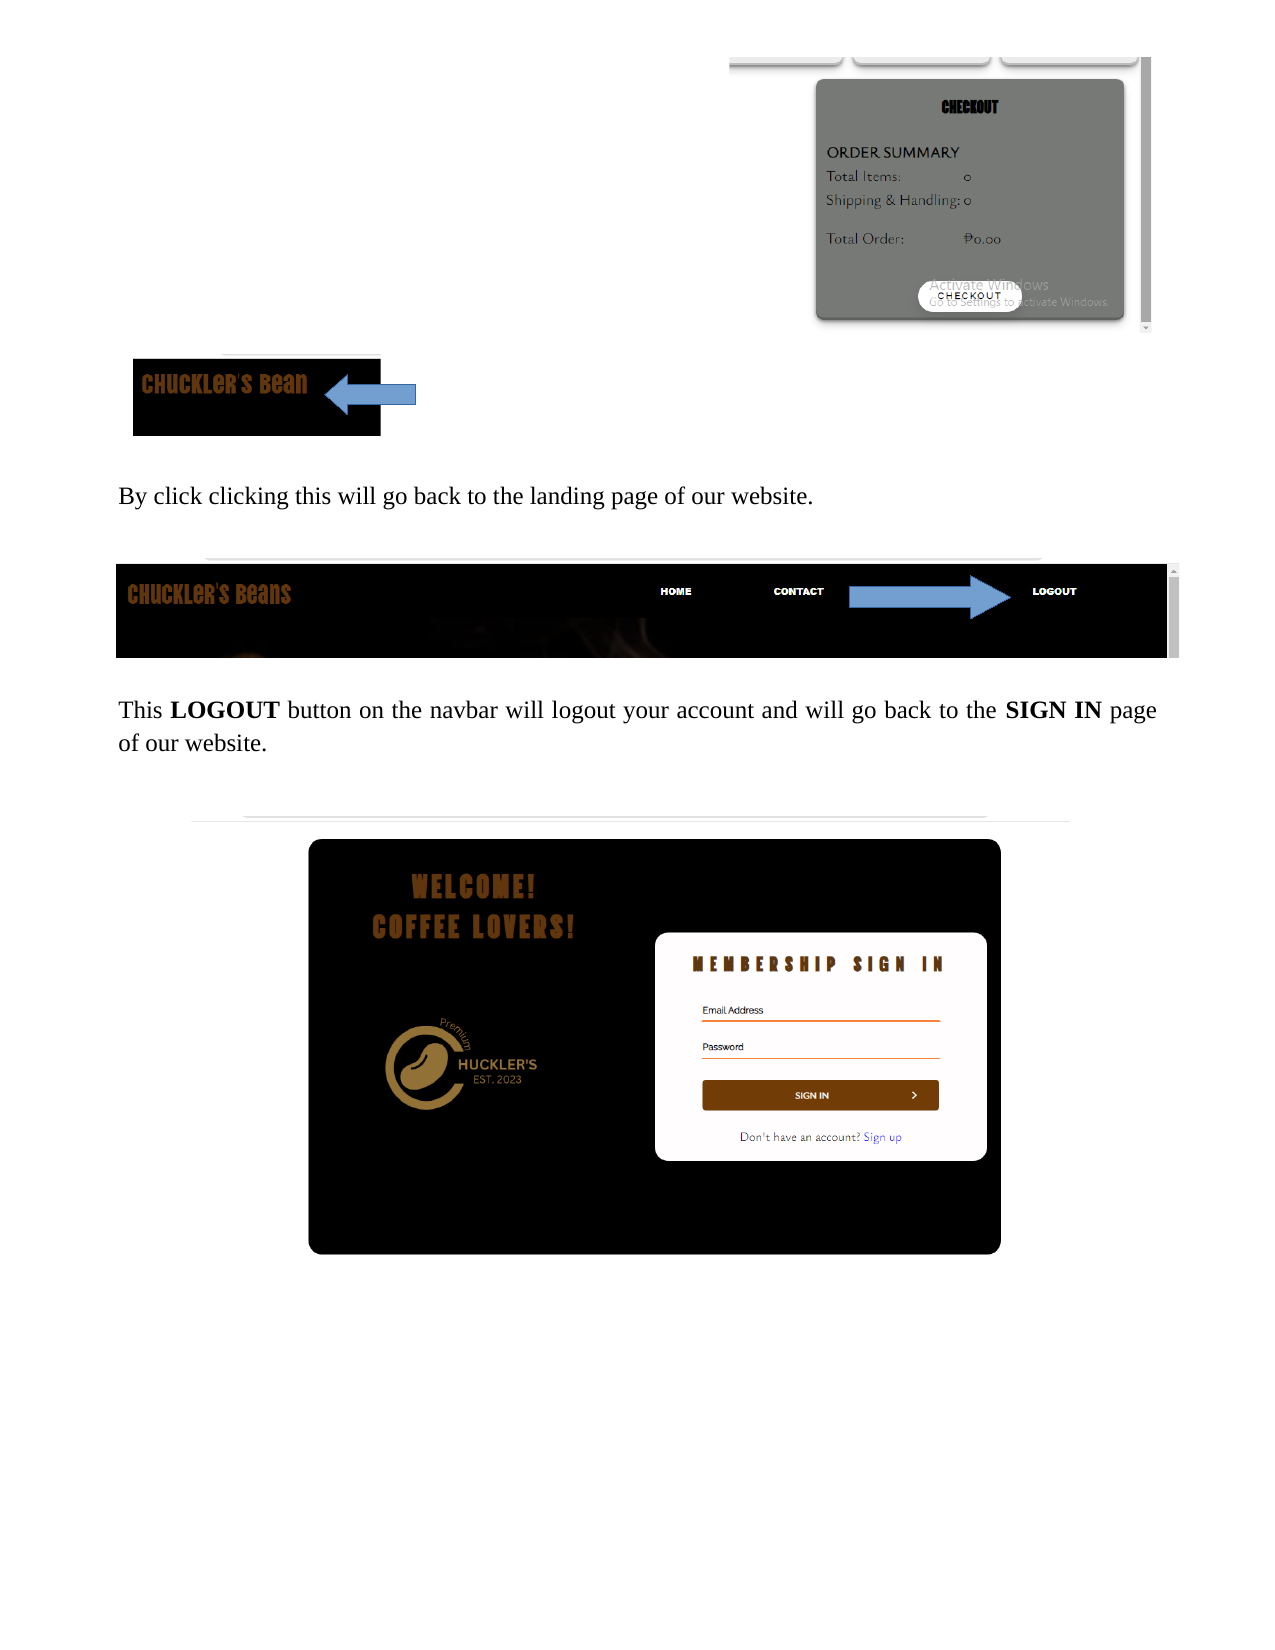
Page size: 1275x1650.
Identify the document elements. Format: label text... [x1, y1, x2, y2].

text This LOGOUT button on the navbar will logout your account and will go back to the SIGN IN page of our website. [118, 695, 1157, 757]
picture [158, 558, 1180, 609]
picture [191, 816, 1070, 1270]
text By click clicking this will go back to the landing page of our website. [118, 481, 1157, 510]
